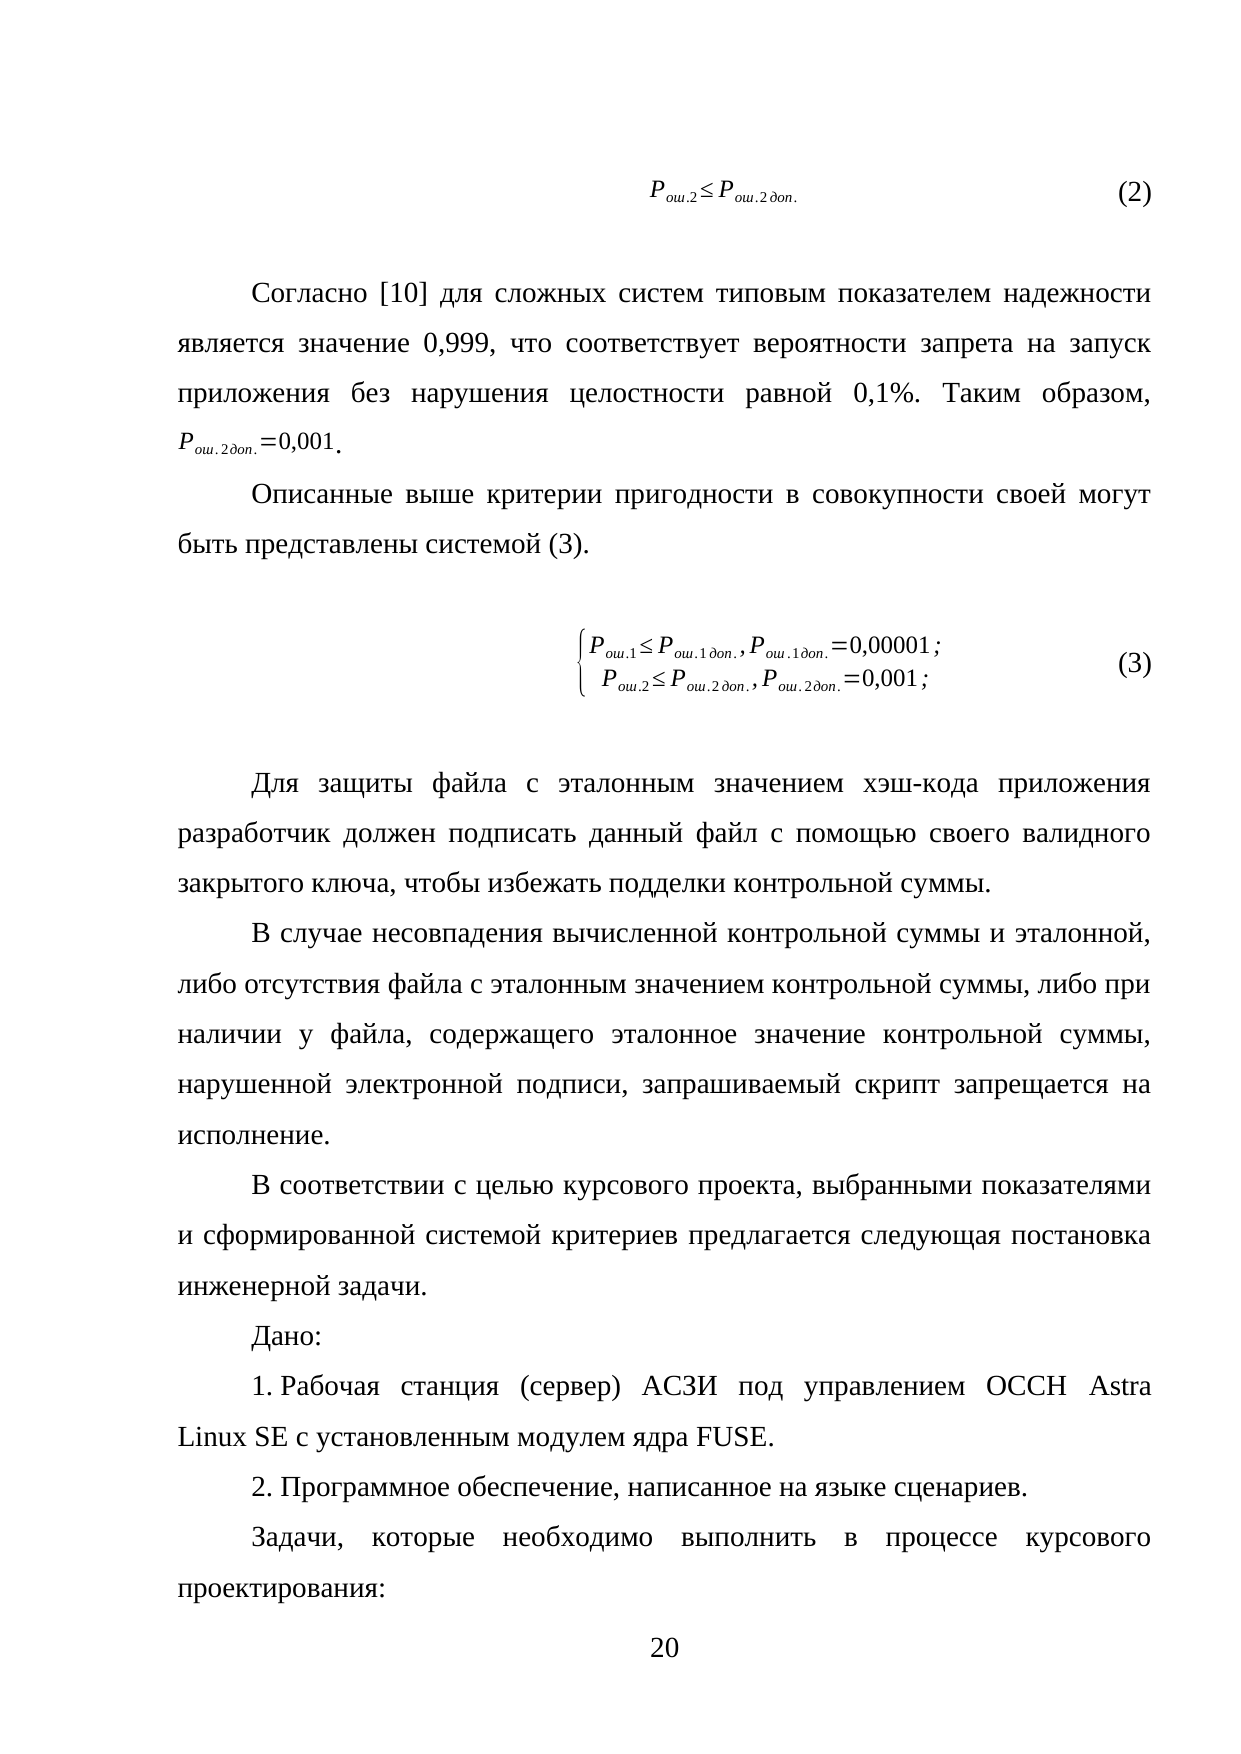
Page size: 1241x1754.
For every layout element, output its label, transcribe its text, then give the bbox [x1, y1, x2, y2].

text (3) [177, 627, 1152, 698]
list Программное обеспечение, написанное на языке сценариев. [177, 1469, 1152, 1503]
list Рабочая станция (сервер) АСЗИ под управлением ОССН Astra Linux SE с установленным модулем ядра FUSE. [177, 1368, 1152, 1452]
text В случае несовпадения вычисленной контрольной суммы и эталонной, либо отсутствия файла с эталонным значением контрольной суммы, либо при наличии у файла, содержащего эталонное значение контрольной суммы, нарушенной электронной подписи, запрашиваемый скрипт запрещается на исполнение. [177, 916, 1152, 1150]
text В соответствии с целью курсового проекта, выбранными показателями и сформированной системой критериев предлагается следующая постановка инженерной задачи. [177, 1167, 1152, 1301]
text Задачи, которые необходимо выполнить в процессе курсового проектирования: [177, 1519, 1152, 1603]
text Описанные выше критерии пригодности в совокупности своей могут быть представлены системой (3). [177, 476, 1152, 560]
text Дано: [177, 1318, 1152, 1352]
text Для защиты файла с эталонным значением хэш-кода приложения разработчик должен подписать данный файл с помощью своего валидного закрытого ключа, чтобы избежать подделки контрольной суммы. [177, 765, 1152, 899]
text Согласно [10] для сложных систем типовым показателем надежности является значение 0,999, что соответствует вероятности запрета на запуск приложения без нарушения целостности равной 0,1%. Таким образом, . [177, 275, 1152, 459]
text (2) [177, 174, 1152, 208]
